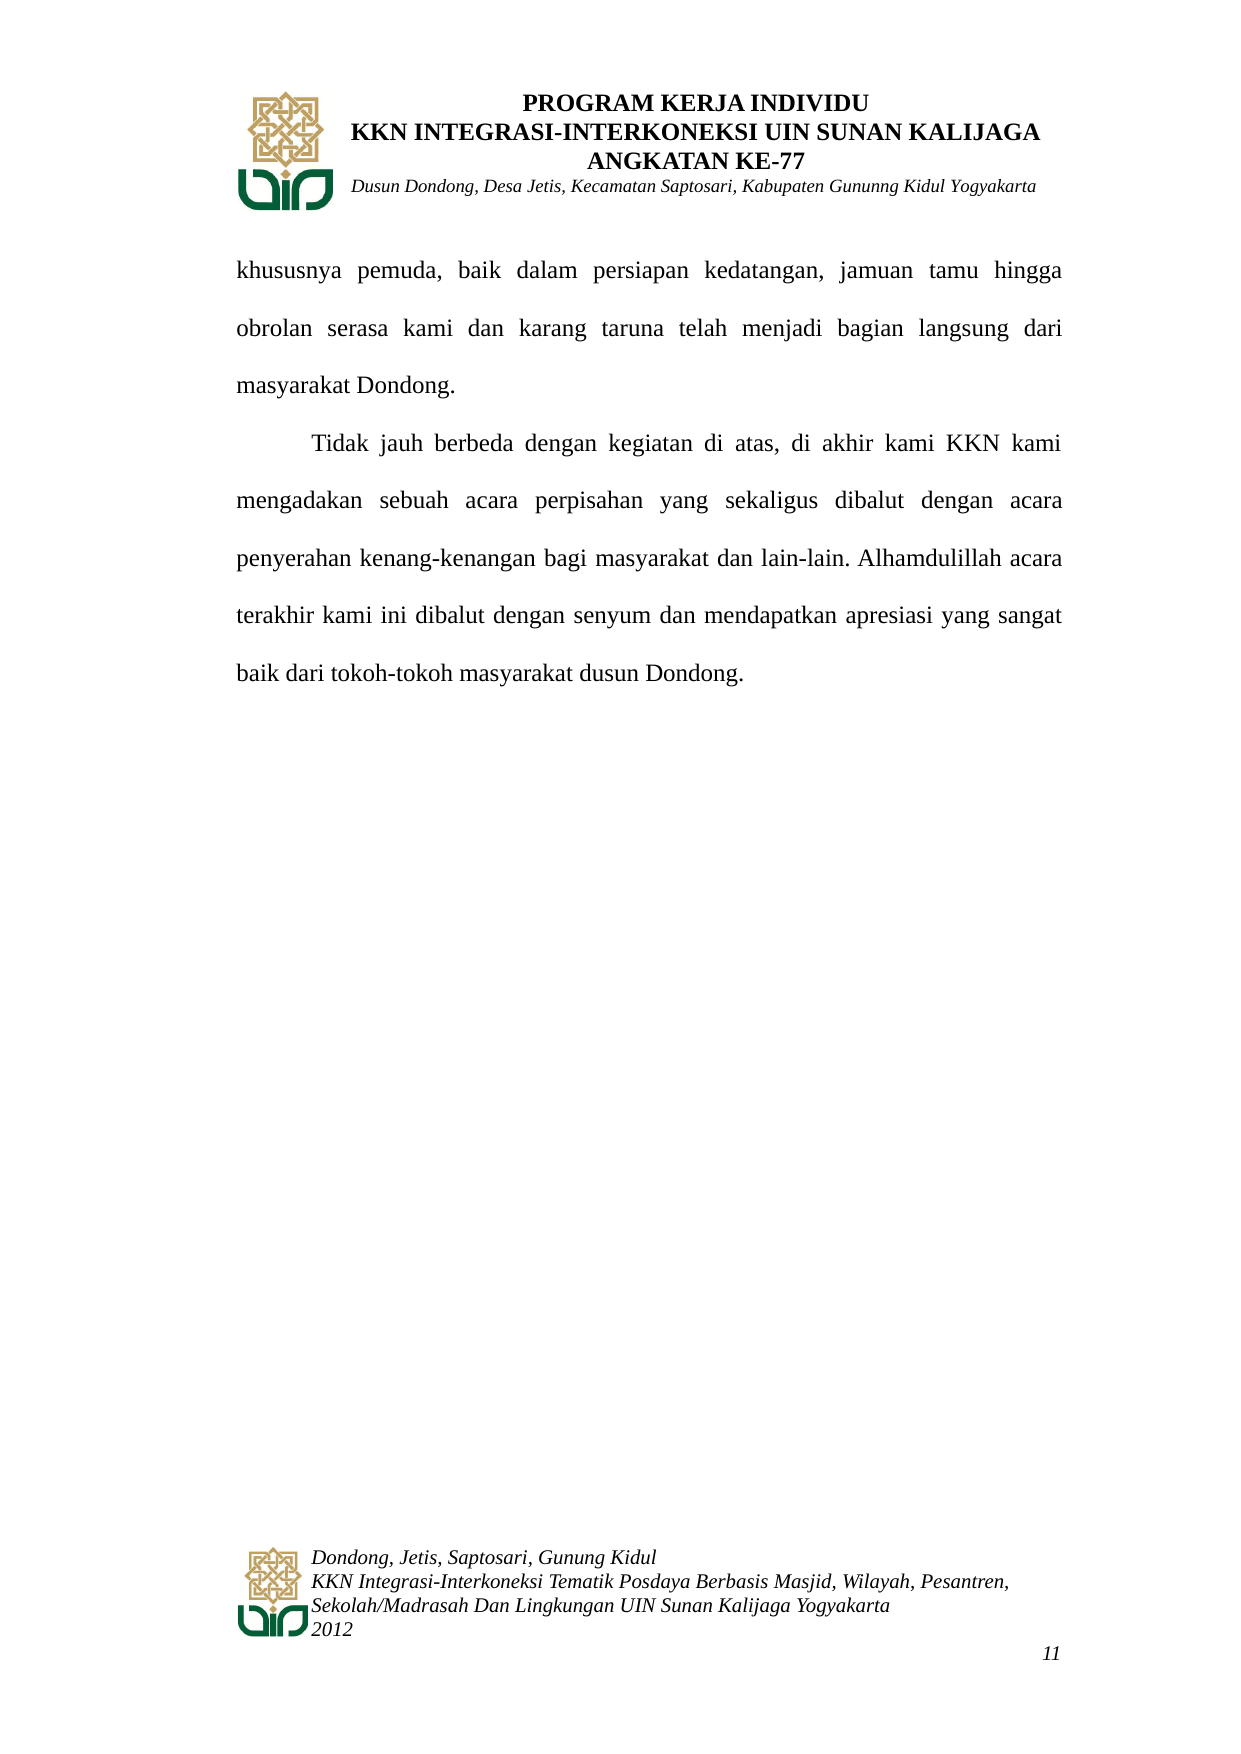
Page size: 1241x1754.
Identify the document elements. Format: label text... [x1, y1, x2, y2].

text Tidak jauh berbeda dengan kegiatan di atas, di akhir kami KKN kami mengadakan sebuah acara perpisahan yang sekaligus dibalut dengan acara penyerahan kenang-kenangan bagi masyarakat dan lain-lain. Alhamdulillah acara terakhir kami ini dibalut dengan senyum dan mendapatkan apresiasi yang sangat baik dari tokoh-tokoh masyarakat dusun Dondong. [236, 428, 1063, 687]
text khususnya pemuda, baik dalam persiapan kedatangan, jamuan tamu hingga obrolan serasa kami dan karang taruna telah menjadi bagian langsung dari masyarakat Dondong. [236, 255, 1063, 399]
picture [237, 90, 334, 211]
picture [237, 1547, 308, 1637]
